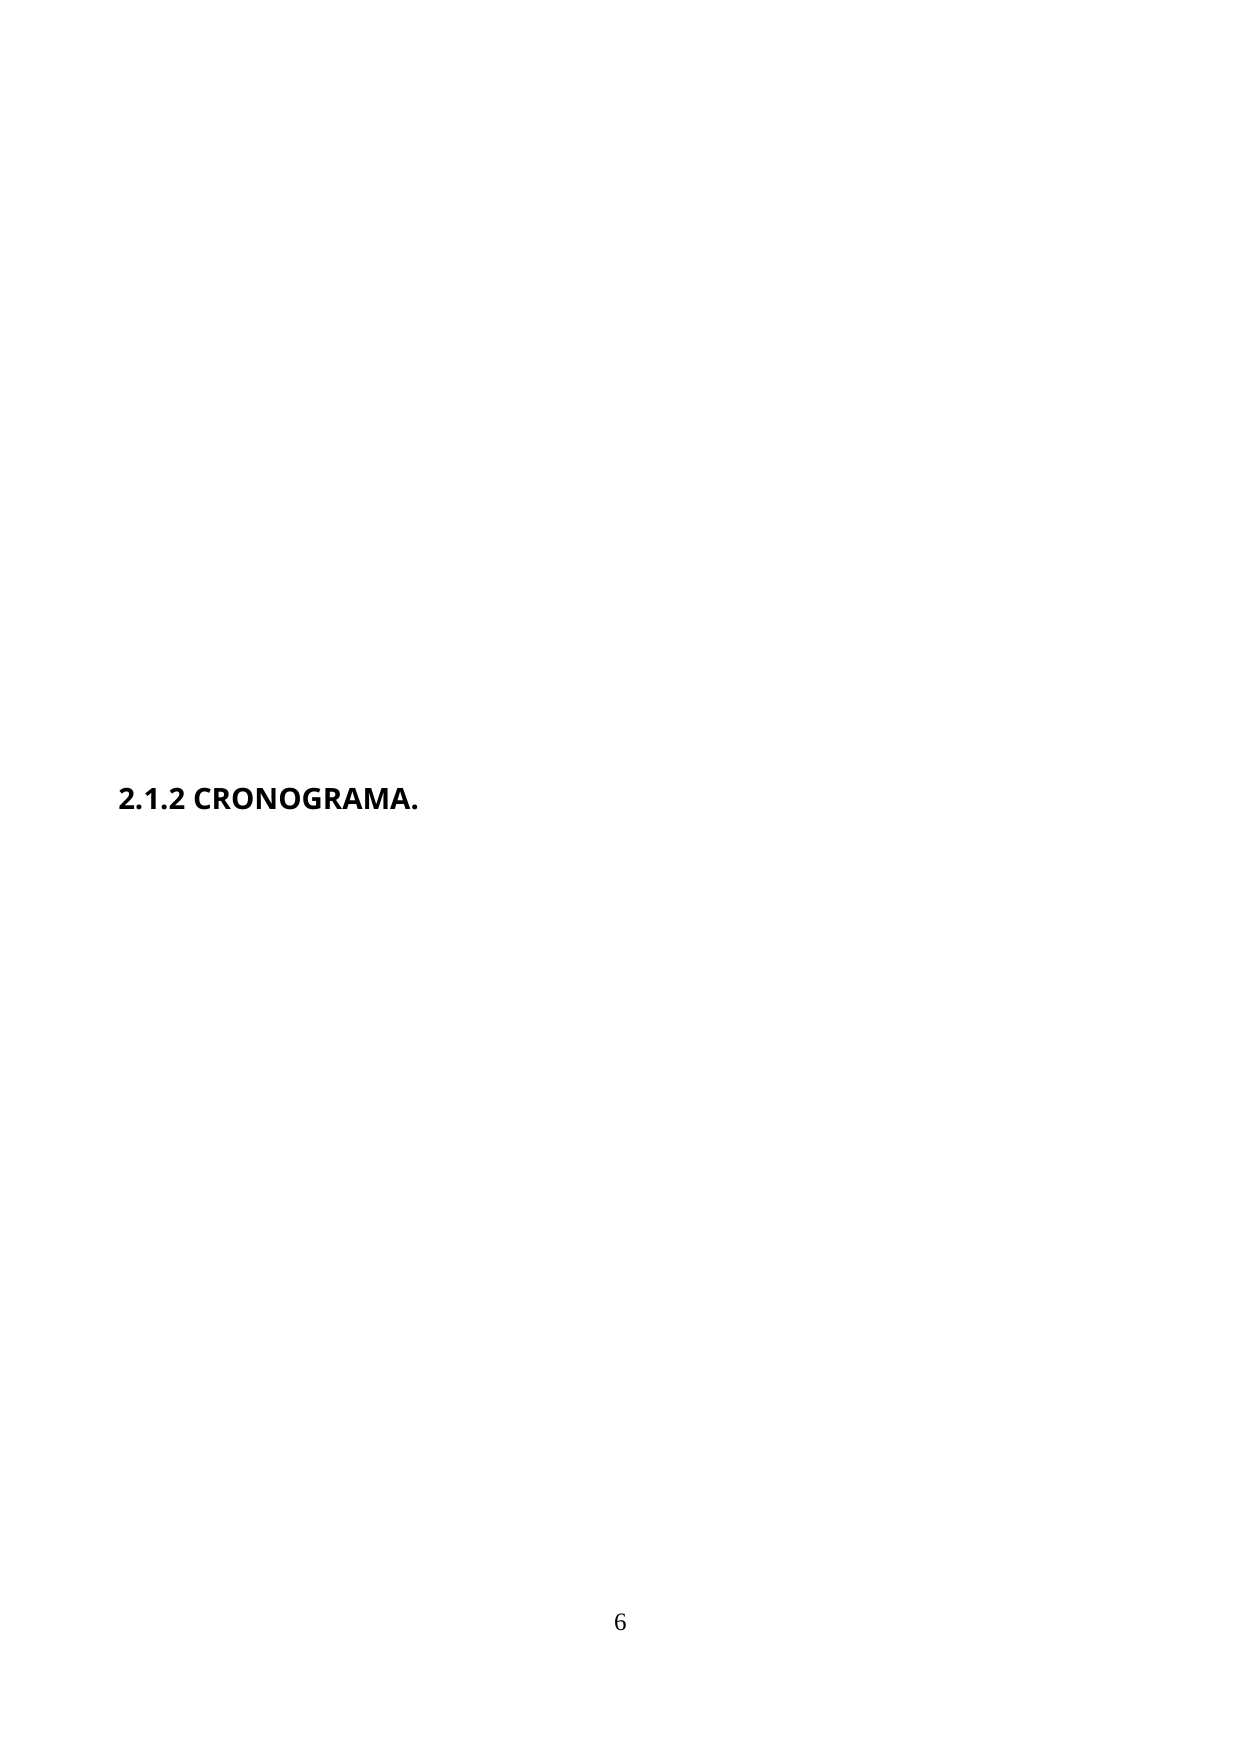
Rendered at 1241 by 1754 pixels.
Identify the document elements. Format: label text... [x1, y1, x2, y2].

subtitle 2.1.2 CRONOGRAMA. [118, 778, 1122, 818]
